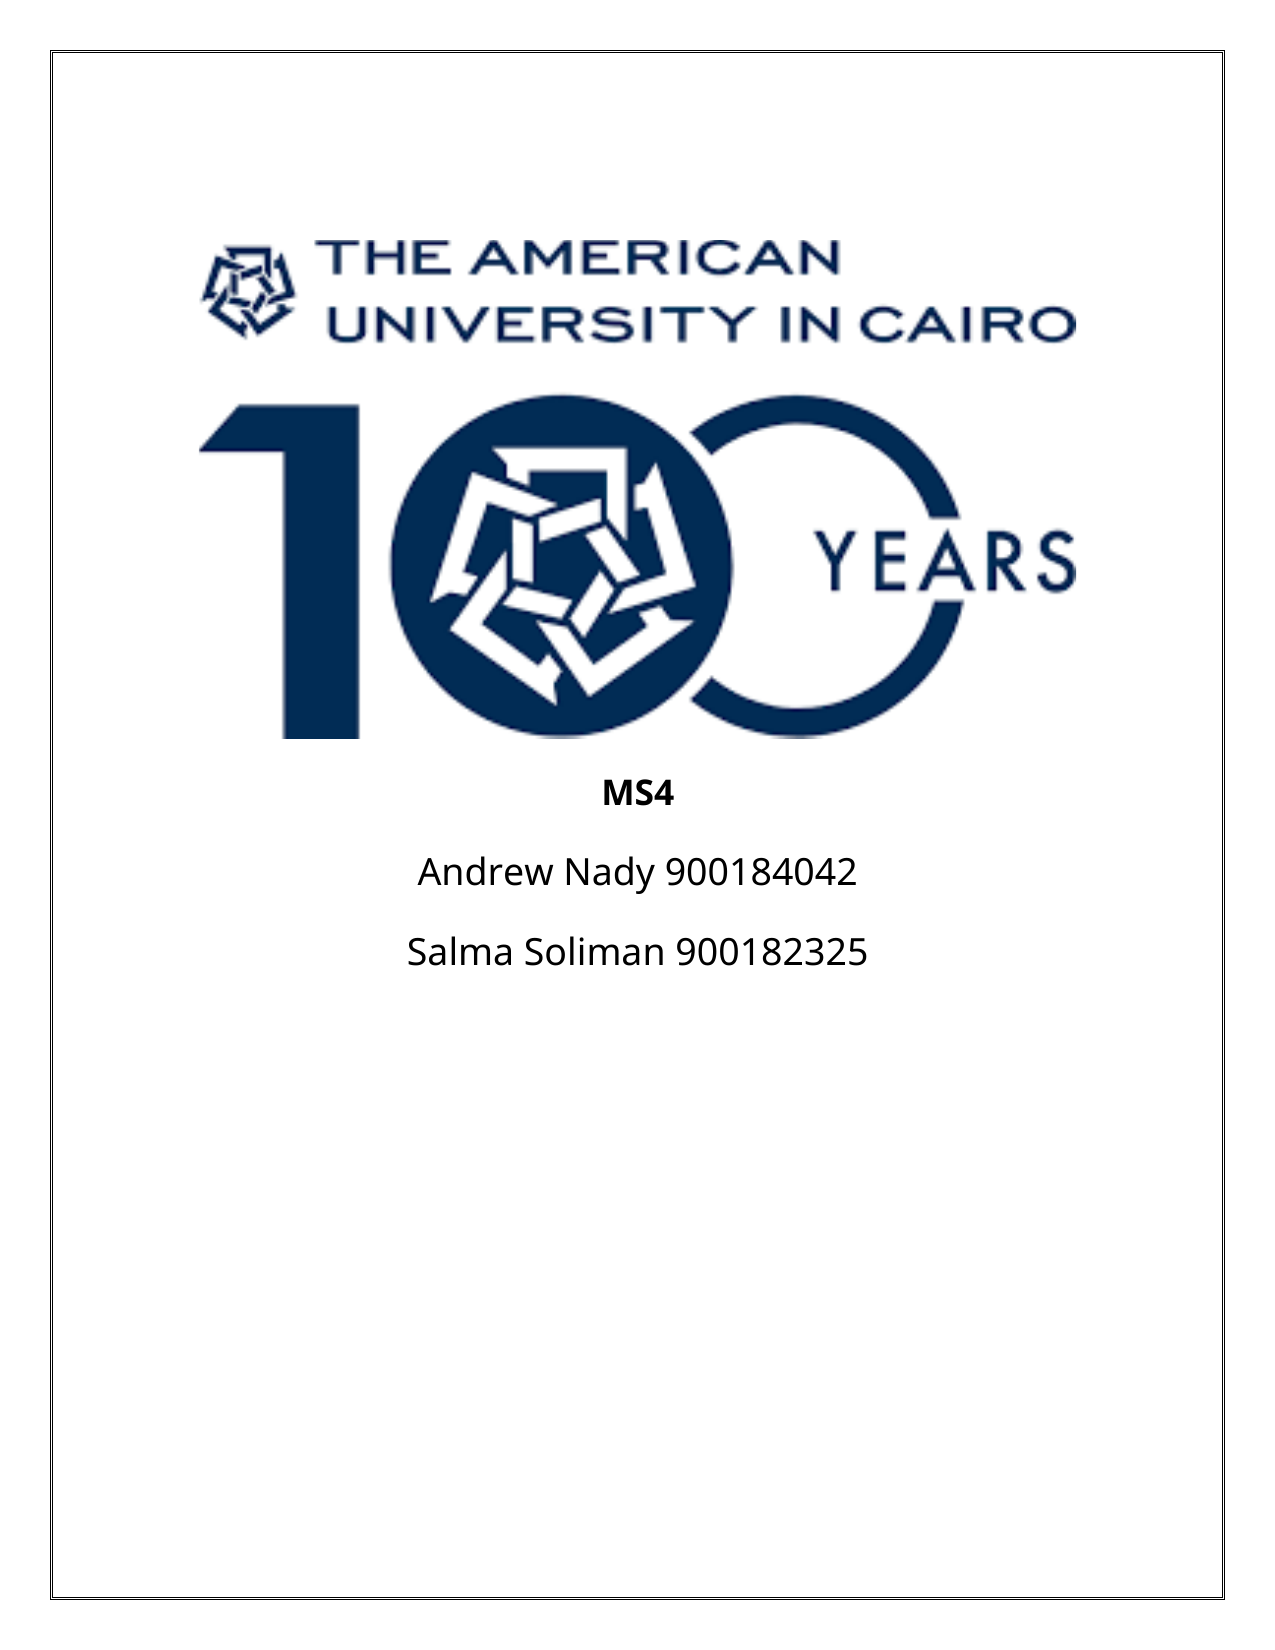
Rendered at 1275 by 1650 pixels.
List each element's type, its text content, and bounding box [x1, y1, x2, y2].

picture [198, 240, 1077, 739]
text Salma Soliman 900182325 [150, 925, 1125, 976]
text MS4 [150, 768, 1125, 816]
text Andrew Nady 900184042 [150, 845, 1125, 896]
